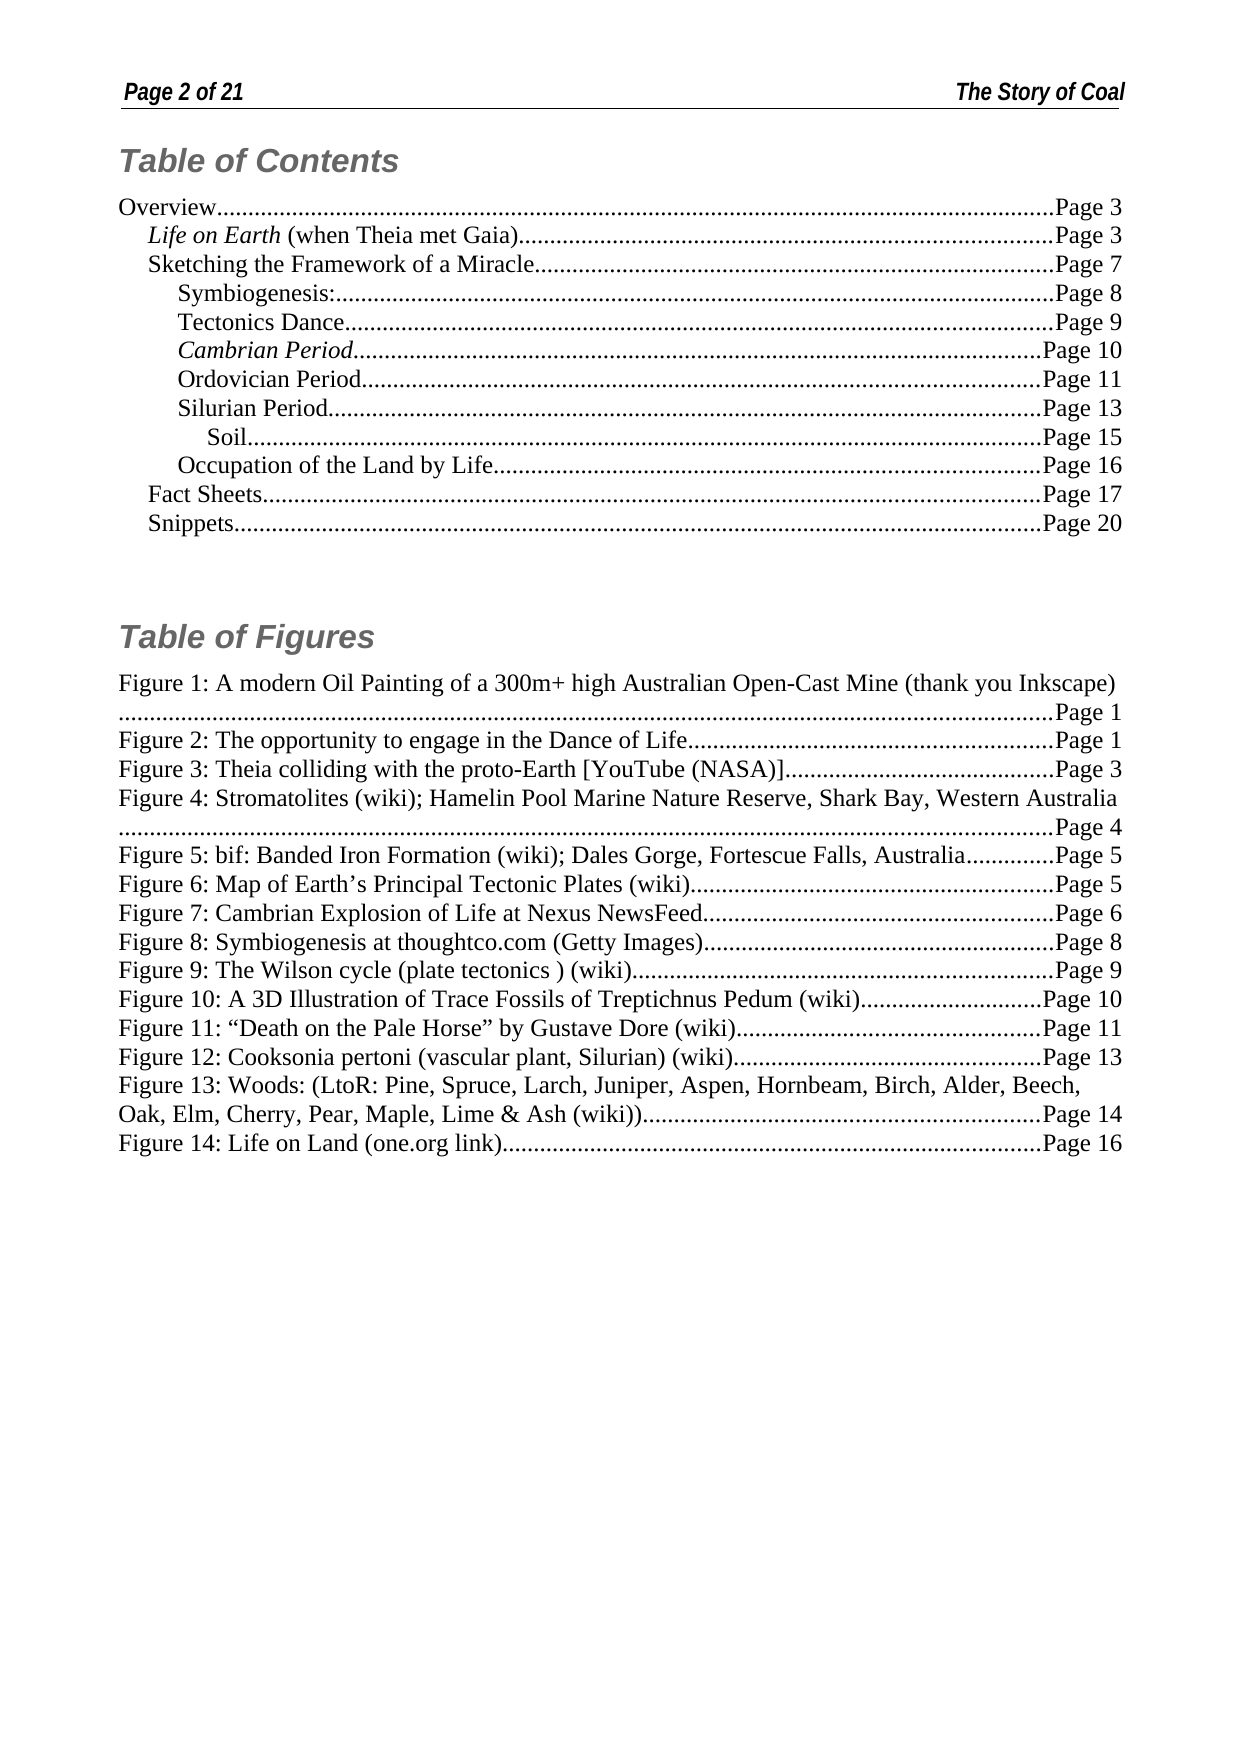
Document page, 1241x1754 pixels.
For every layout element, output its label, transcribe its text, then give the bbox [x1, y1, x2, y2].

text Figure 3: Theia colliding with the proto-Earth [YouTube (NASA)] Page 3 [118, 754, 1122, 783]
subtitle Table of Figures [118, 617, 1122, 656]
text Snippets Page 20 [148, 508, 1122, 537]
text Figure 13: Woods: (LtoR: Pine, Spruce, Larch, Juniper, Aspen, Hornbeam, Birch, Alder, Beech, Oak, Elm, Cherry, Pear, Maple, Lime & Ash (wiki)) Page 14 [118, 1071, 1122, 1128]
text Soil Page 15 [207, 422, 1122, 450]
text Ordovician Period Page 11 [177, 364, 1122, 393]
text Figure 2: The opportunity to engage in the Dance of Life Page 1 [118, 726, 1122, 754]
text Figure 8: Symbiogenesis at thoughtco.com (Getty Images) Page 8 [118, 927, 1122, 956]
text Overview Page 3 [118, 192, 1122, 220]
text Figure 7: Cambrian Explosion of Life at Nexus NewsFeed Page 6 [118, 898, 1122, 927]
text Figure 6: Map of Earth’s Principal Tectonic Plates (wiki) Page 5 [118, 869, 1122, 898]
text Figure 1: A modern Oil Painting of a 300m+ high Australian Open-Cast Mine (thank you Inkscape) Page 1 [118, 668, 1122, 726]
text Tectonics Dance Page 9 [177, 307, 1122, 335]
text Cambrian Period Page 10 [177, 335, 1122, 364]
text Figure 12: Cooksonia pertoni (vascular plant, Silurian) (wiki). Page 13 [118, 1042, 1122, 1071]
text Figure 4: Stromatolites (wiki); Hamelin Pool Marine Nature Reserve, Shark Bay, Western Australia Page 4 [118, 783, 1122, 841]
text Occupation of the Land by Life Page 16 [177, 450, 1122, 479]
text Figure 11: “Death on the Pale Horse” by Gustave Dore (wiki) Page 11 [118, 1013, 1122, 1042]
text Figure 5: bif: Banded Iron Formation (wiki); Dales Gorge, Fortescue Falls, Australia Page 5 [118, 841, 1122, 869]
text Fact Sheets Page 17 [148, 479, 1122, 508]
text Figure 14: Life on Land (one.org link) Page 16 [118, 1128, 1122, 1157]
text Figure 10: A 3D Illustration of Trace Fossils of Treptichnus Pedum (wiki) Page 10 [118, 984, 1122, 1013]
text Silurian Period Page 13 [177, 393, 1122, 422]
text Figure 9: The Wilson cycle (plate tectonics ) (wiki). Page 9 [118, 956, 1122, 984]
text Symbiogenesis: Page 8 [177, 278, 1122, 307]
text Sketching the Framework of a Miracle Page 7 [148, 249, 1122, 278]
text Life on Earth (when Theia met Gaia) Page 3 [148, 220, 1122, 249]
subtitle Table of Contents [118, 141, 1122, 179]
